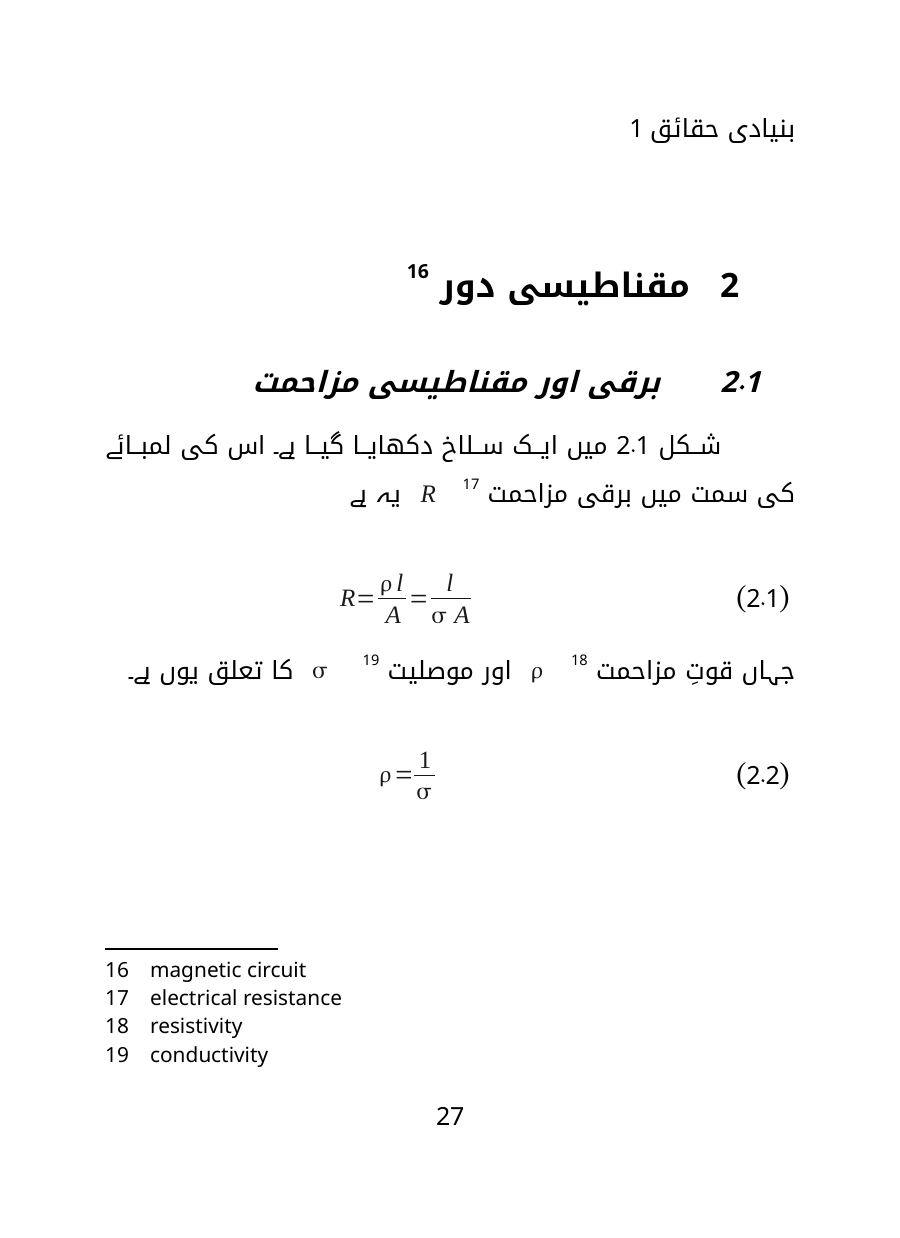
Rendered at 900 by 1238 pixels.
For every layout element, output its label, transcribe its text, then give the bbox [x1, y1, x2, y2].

text electrical resistance [105, 983, 795, 1012]
text جہاں قوتِ مزاحمت اور موصلیت کا تعلق یوں ہے۔ [105, 647, 795, 694]
text conductivity [105, 1040, 795, 1068]
subtitle برقی اور مقناطیسی مزاحمت [105, 355, 720, 410]
table_header (2.1) [697, 564, 795, 647]
table_header (2.2) [718, 741, 795, 824]
table_header [105, 741, 718, 824]
text resistivity [105, 1012, 795, 1040]
list magnetic circuit [105, 955, 795, 983]
table_header [105, 564, 697, 647]
subtitle مقناطیسی دور [105, 254, 720, 318]
text شکل 2.1 میں ایک سلاخ دکھایا گیا ہے۔ اس کی لمبائے کی سمت میں برقی مزاحمت یہ ہے [105, 423, 795, 518]
